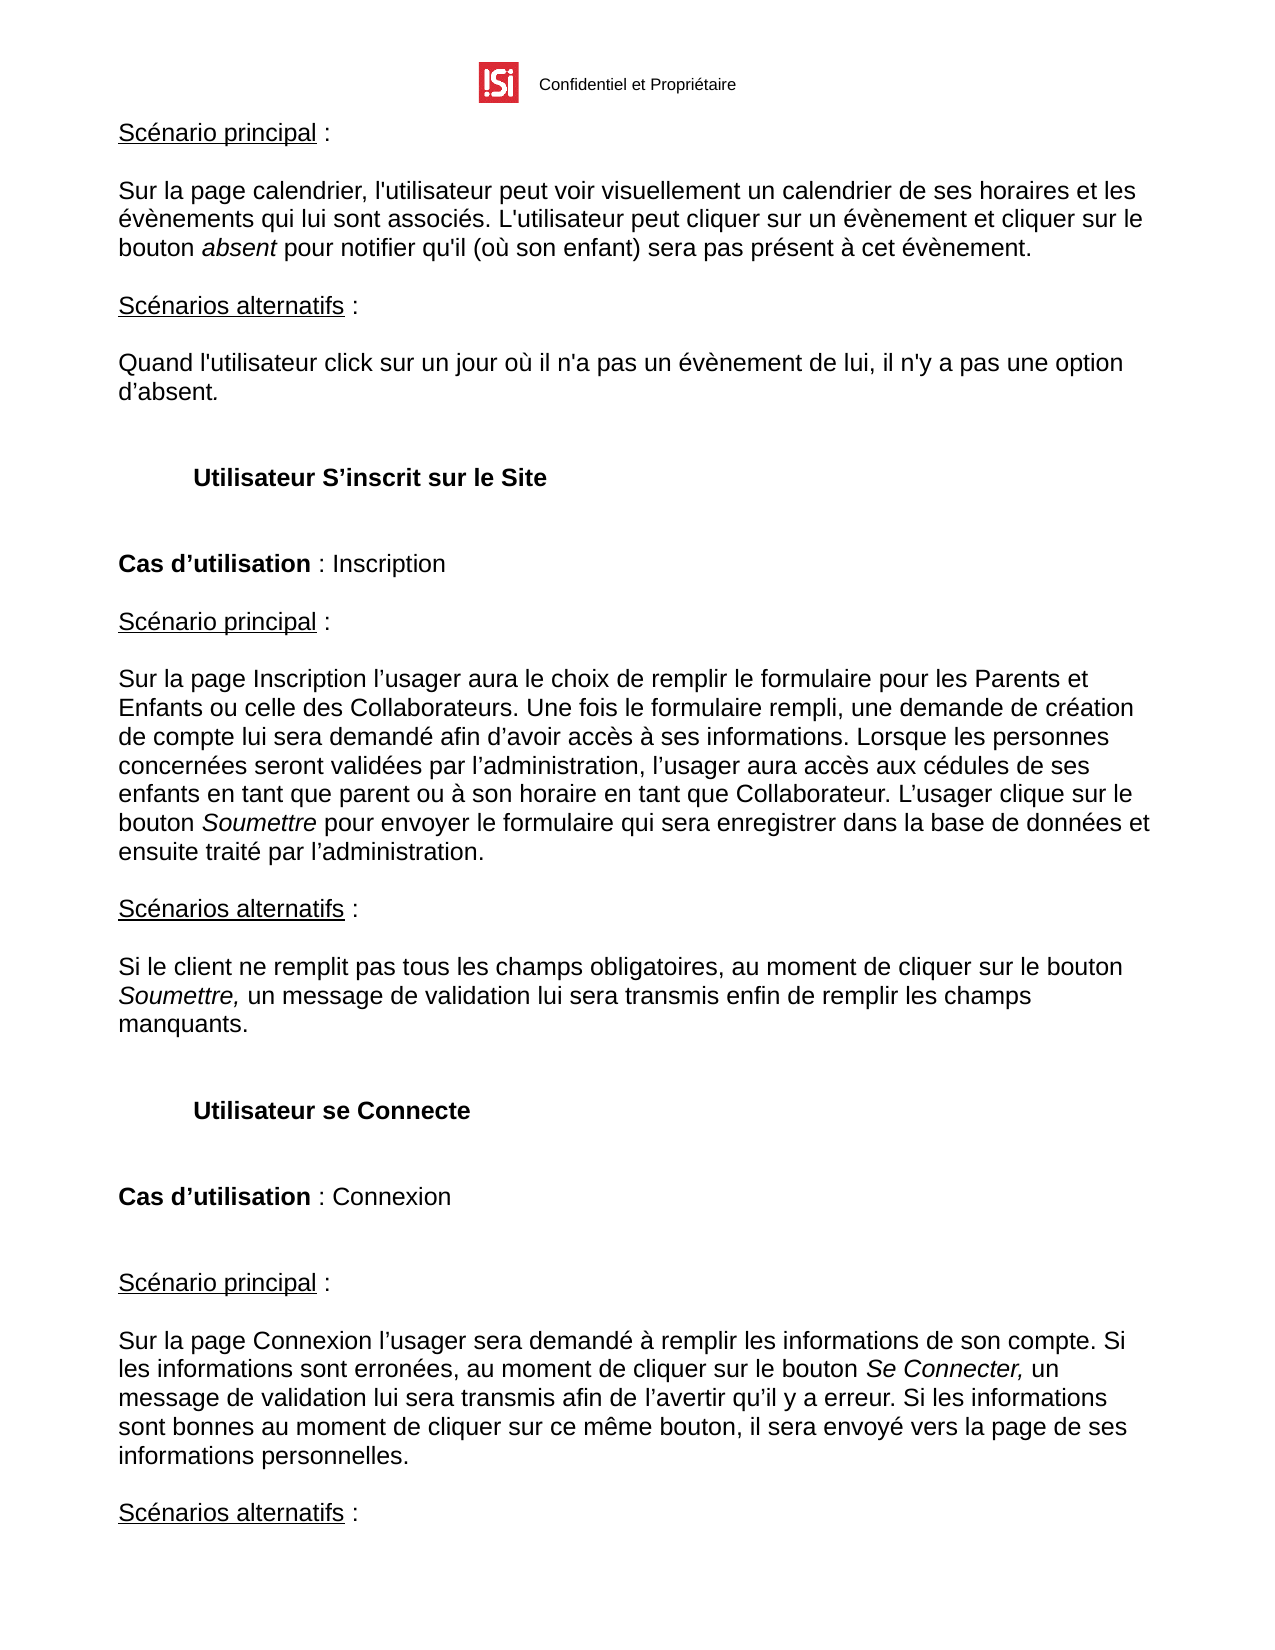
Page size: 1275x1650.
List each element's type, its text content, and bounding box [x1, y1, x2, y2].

text Si le client ne remplit pas tous les champs obligatoires, au moment de cliquer sur le bouton Soumettre, un message de validation lui sera transmis enfin de remplir les champs manquants. [118, 952, 1157, 1038]
text Scénario principal : [118, 118, 1157, 147]
text Cas d’utilisation : Connexion [118, 1182, 1157, 1211]
text Cas d’utilisation : Inscription [118, 549, 1157, 578]
subtitle Utilisateur se Connecte [193, 1096, 1157, 1124]
text Sur la page Connexion l’usager sera demandé à remplir les informations de son compte. Si les informations sont erronées, au moment de cliquer sur le bouton Se Connecter, un message de validation lui sera transmis afin de l’avertir qu’il y a erreur. Si les informations sont bonnes au moment de cliquer sur ce même bouton, il sera envoyé vers la page de ses informations personnelles. [118, 1326, 1157, 1469]
text Quand l'utilisateur click sur un jour où il n'a pas un évènement de lui, il n'y a pas une option d’absent. [118, 348, 1157, 406]
text Scénarios alternatifs : [118, 1498, 1157, 1527]
text Sur la page Inscription l’usager aura le choix de remplir le formulaire pour les Parents et Enfants ou celle des Collaborateurs. Une fois le formulaire rempli, une demande de création de compte lui sera demandé afin d’avoir accès à ses informations. Lorsque les personnes concernées seront validées par l’administration, l’usager aura accès aux cédules de ses enfants en tant que parent ou à son horaire en tant que Collaborateur. L’usager clique sur le bouton Soumettre pour envoyer le formulaire qui sera enregistrer dans la base de données et ensuite traité par l’administration. [118, 664, 1157, 866]
text Scénarios alternatifs : [118, 291, 1157, 319]
subtitle Utilisateur S’inscrit sur le Site [193, 463, 1157, 492]
text Scénarios alternatifs : [118, 894, 1157, 923]
picture [478, 62, 519, 103]
text Sur la page calendrier, l'utilisateur peut voir visuellement un calendrier de ses horaires et les évènements qui lui sont associés. L'utilisateur peut cliquer sur un évènement et cliquer sur le bouton absent pour notifier qu'il (où son enfant) sera pas présent à cet évènement. [118, 176, 1157, 262]
text Scénario principal : [118, 607, 1157, 636]
text Scénario principal : [118, 1268, 1157, 1297]
